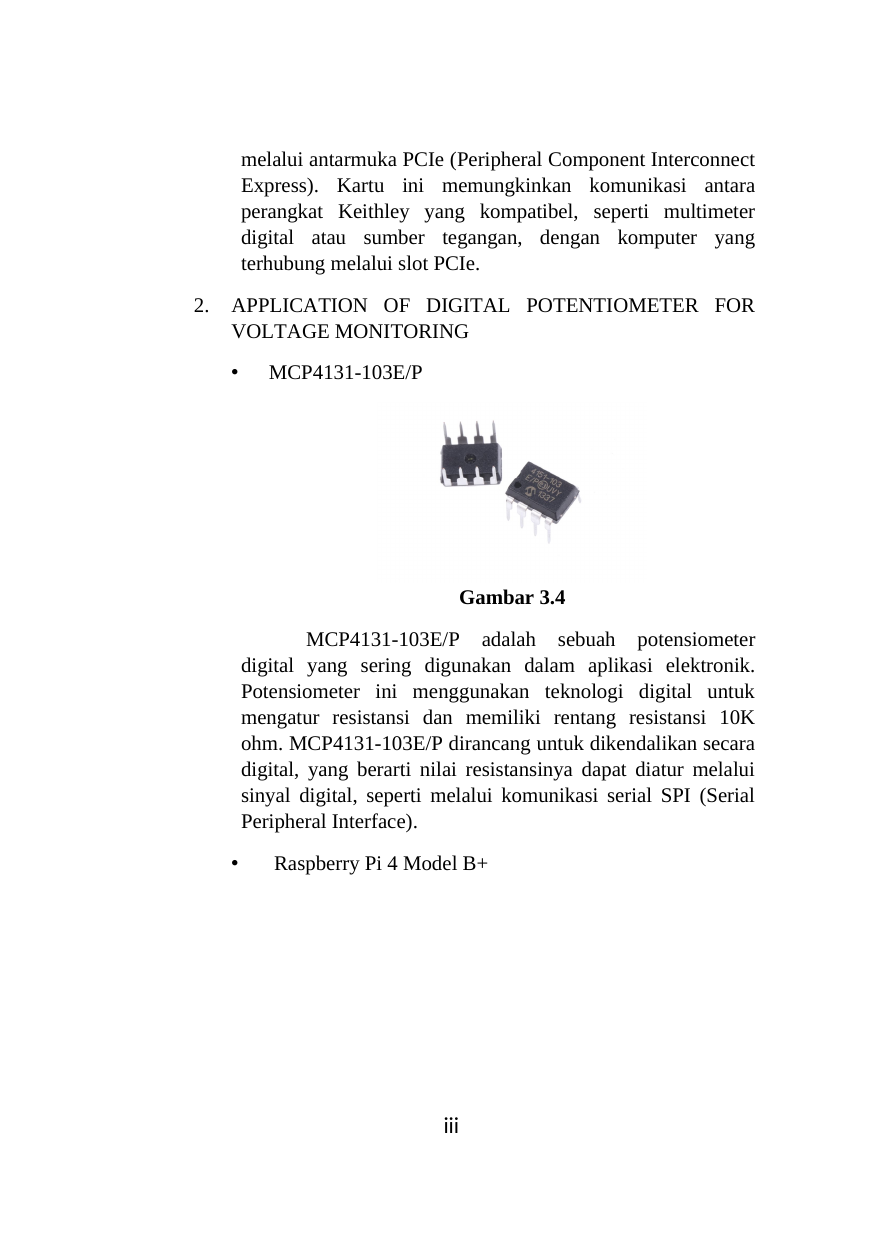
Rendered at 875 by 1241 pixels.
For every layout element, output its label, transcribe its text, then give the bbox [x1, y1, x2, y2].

list Gambar 3.4 [231, 585, 756, 609]
list MCP4131-103E/P adalah sebuah potensiometer digital yang sering digunakan dalam aplikasi elektronik. Potensiometer ini menggunakan teknologi digital untuk mengatur resistansi dan memiliki rentang resistansi 10K ohm. MCP4131-103E/P dirancang untuk dikendalikan secara digital, yang berarti nilai resistansinya dapat diatur melalui sinyal digital, seperti melalui komunikasi serial SPI (Serial Peripheral Interface). [203, 627, 756, 833]
list Raspberry Pi 4 Model B+ [231, 851, 756, 875]
list melalui antarmuka PCIe (Peripheral Component Interconnect Express). Kartu ini memungkinkan komunikasi antara perangkat Keithley yang kompatibel, seperti multimeter digital atau sumber tegangan, dengan komputer yang terhubung melalui slot PCIe. [241, 147, 756, 275]
picture [377, 402, 648, 583]
list APPLICATION OF DIGITAL POTENTIOMETER FOR VOLTAGE MONITORING [194, 293, 756, 343]
list MCP4131-103E/P [231, 360, 756, 384]
